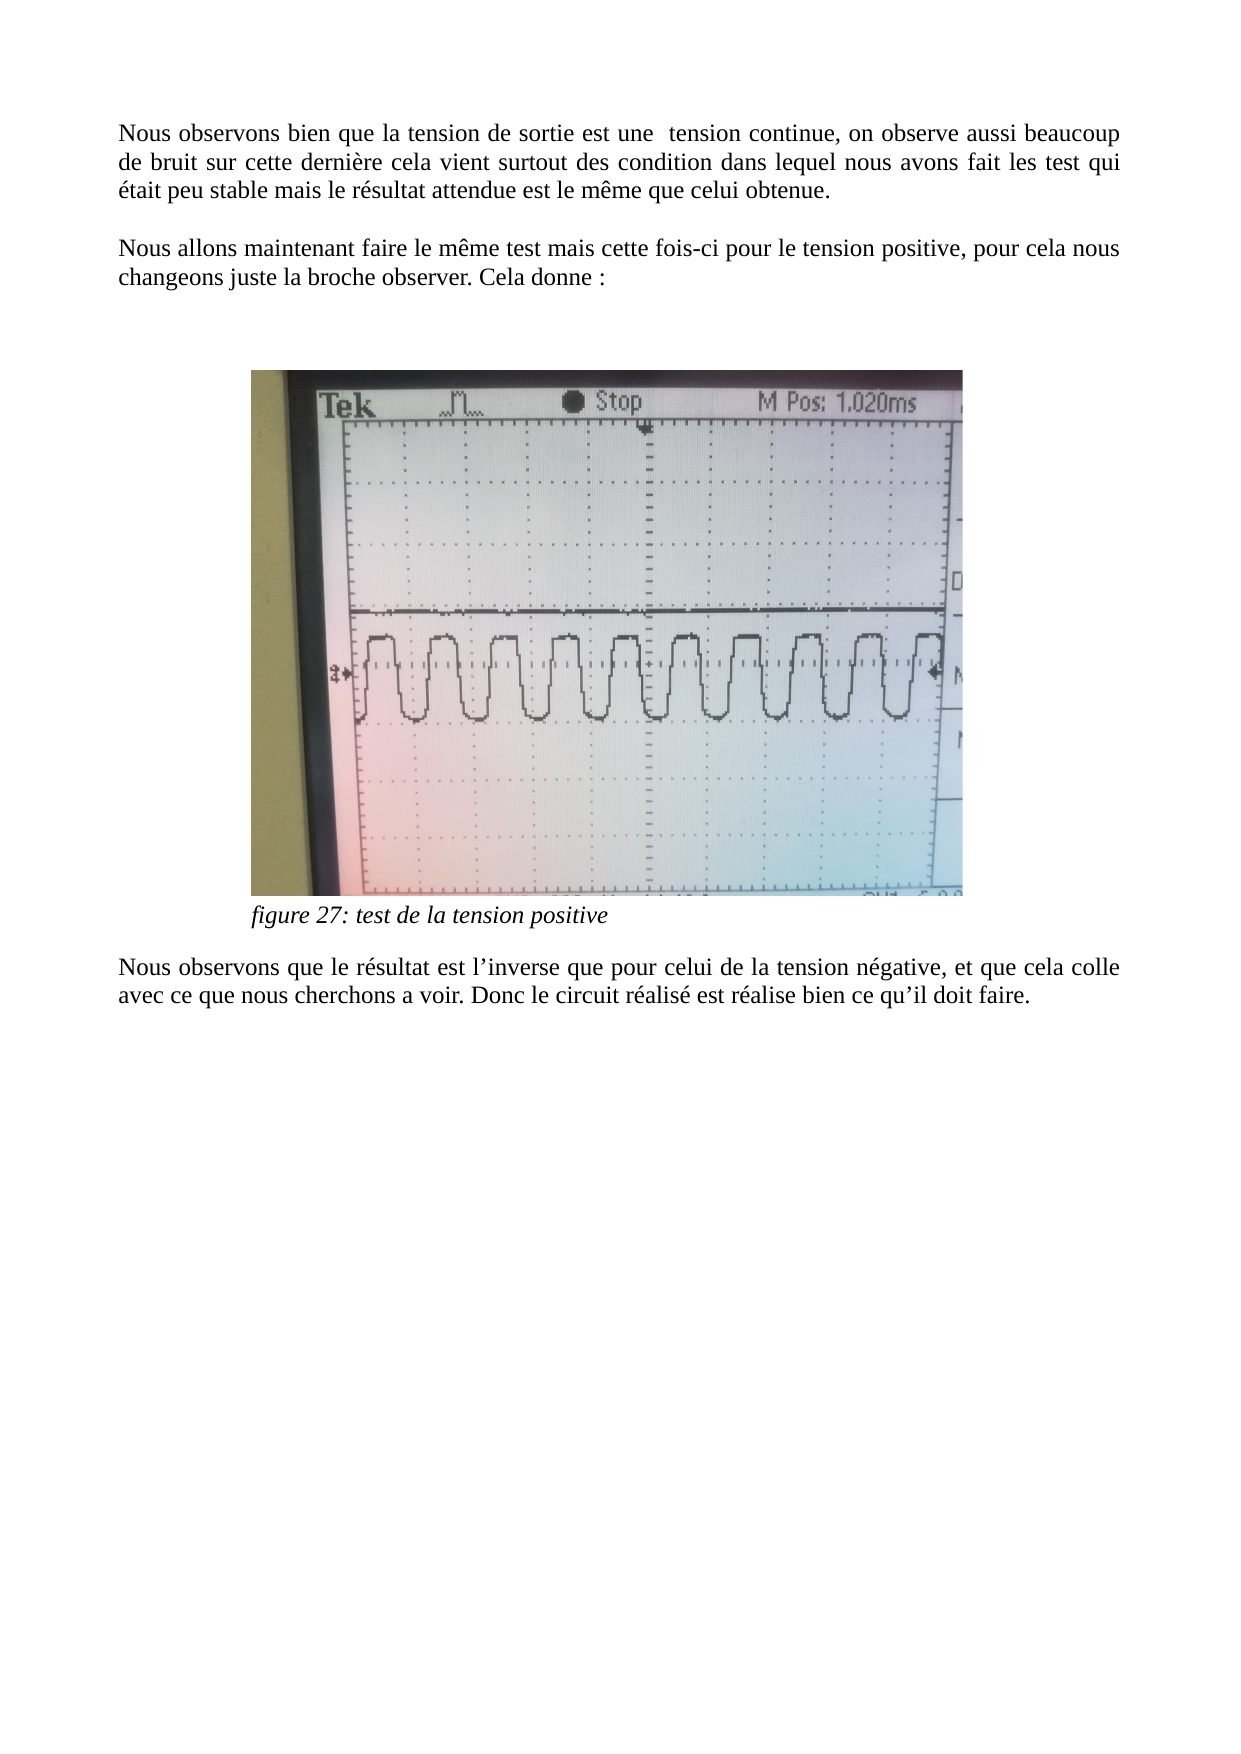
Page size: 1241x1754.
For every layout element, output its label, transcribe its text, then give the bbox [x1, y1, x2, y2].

text Nous observons que le résultat est l’inverse que pour celui de la tension négative, et que cela colle avec ce que nous cherchons a voir. Donc le circuit réalisé est réalise bien ce qu’il doit faire. [118, 952, 1122, 1009]
text Nous observons bien que la tension de sortie est une tension continue, on observe aussi beaucoup de bruit sur cette dernière cela vient surtout des condition dans lequel nous avons fait les test qui était peu stable mais le résultat attendue est le même que celui obtenue. [118, 118, 1122, 204]
text Nous allons maintenant faire le même test mais cette fois-ci pour le tension positive, pour cela nous changeons juste la broche observer. Cela donne : [118, 233, 1122, 291]
text figure 27: test de la tension positive [251, 370, 963, 929]
picture [265, 370, 833, 728]
